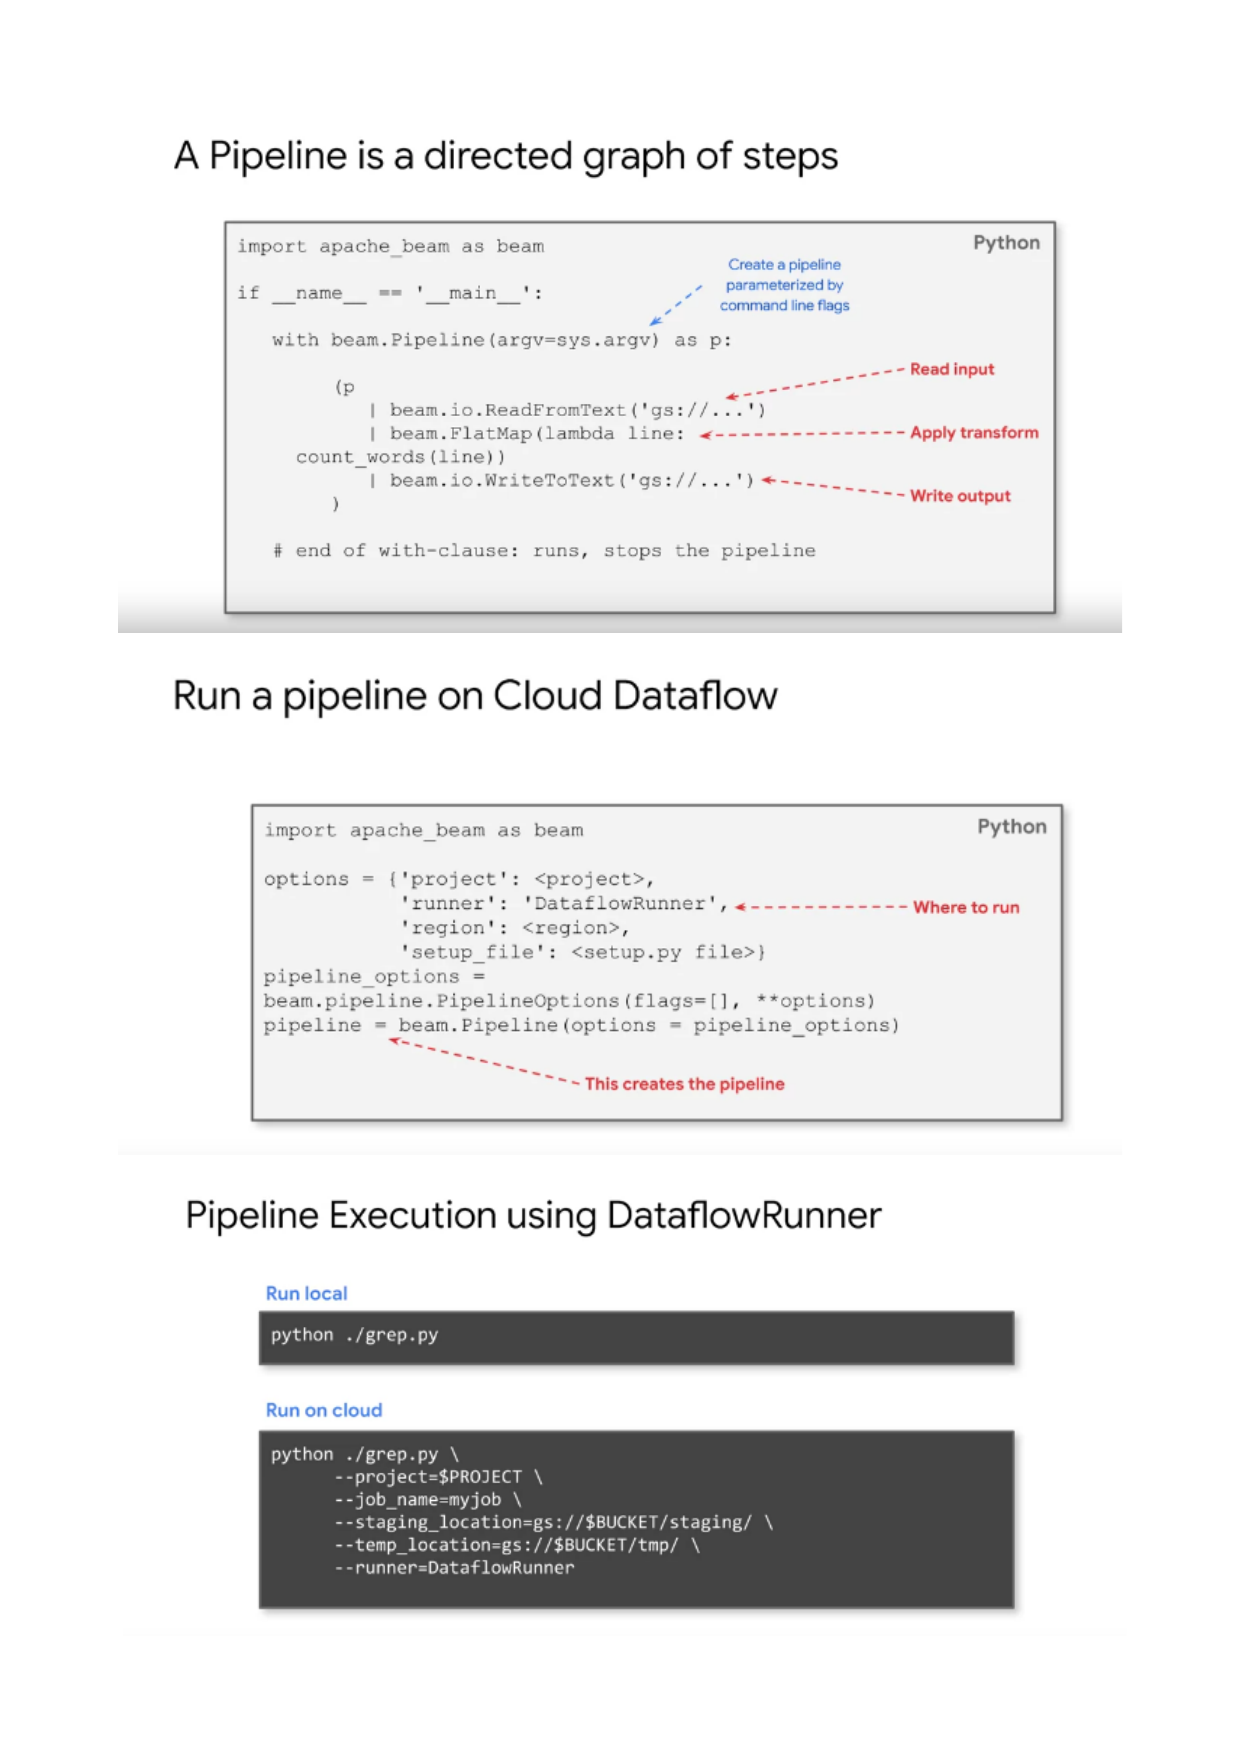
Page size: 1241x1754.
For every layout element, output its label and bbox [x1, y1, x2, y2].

picture [122, 1176, 1127, 1636]
picture [118, 118, 1123, 633]
picture [118, 661, 1123, 1155]
